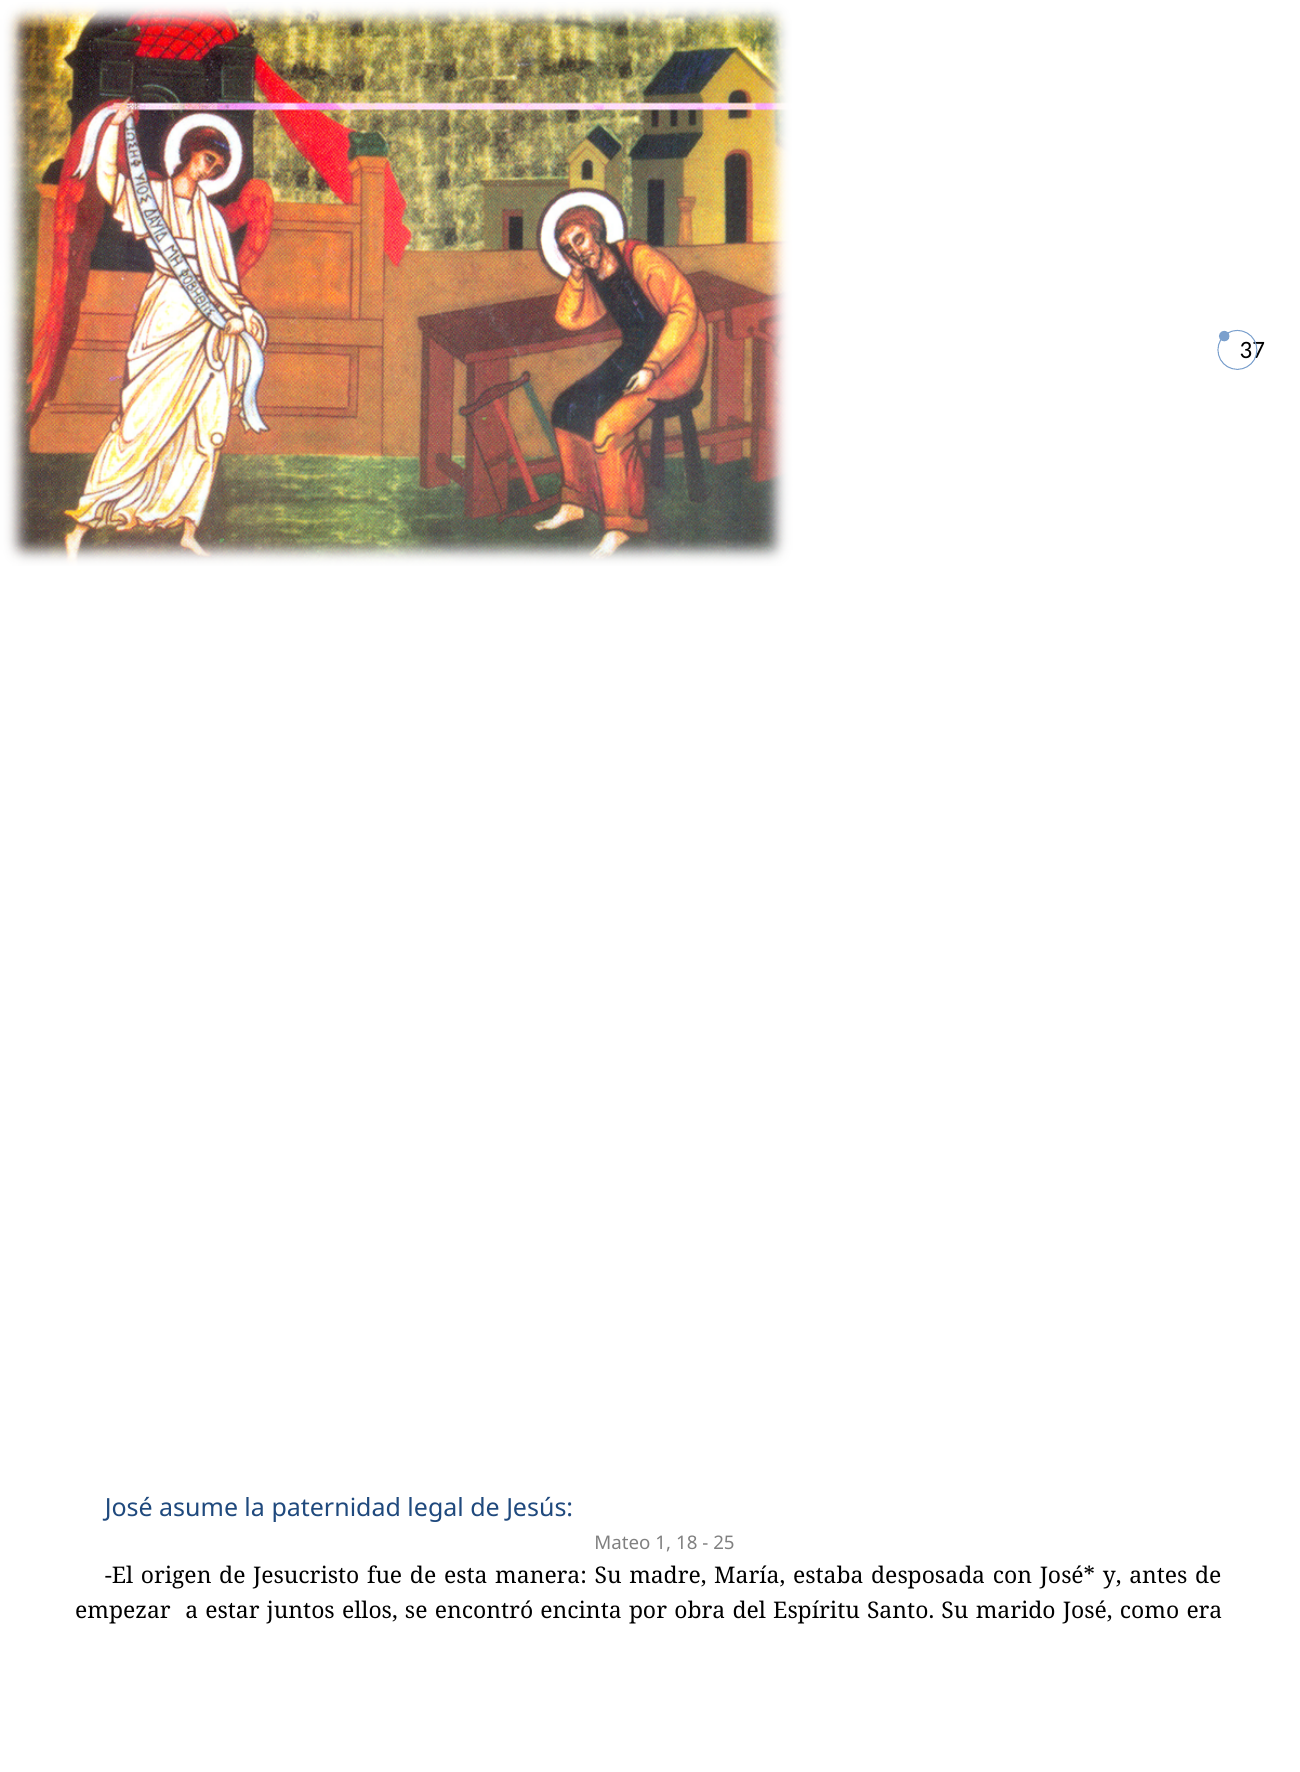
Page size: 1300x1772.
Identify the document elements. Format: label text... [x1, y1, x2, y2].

text José asume la paternidad legal de Jesús: [104, 1490, 1224, 1524]
text Mateo 1, 18 - 25 [104, 1529, 1224, 1555]
text -El origen de Jesucristo fue de esta manera: Su madre, María, estaba desposada con José* y, antes de empezar a estar juntos ellos, se encontró encinta por obra del Espíritu Santo. Su marido José, como era [75, 1558, 1224, 1626]
picture [0, 1, 793, 567]
